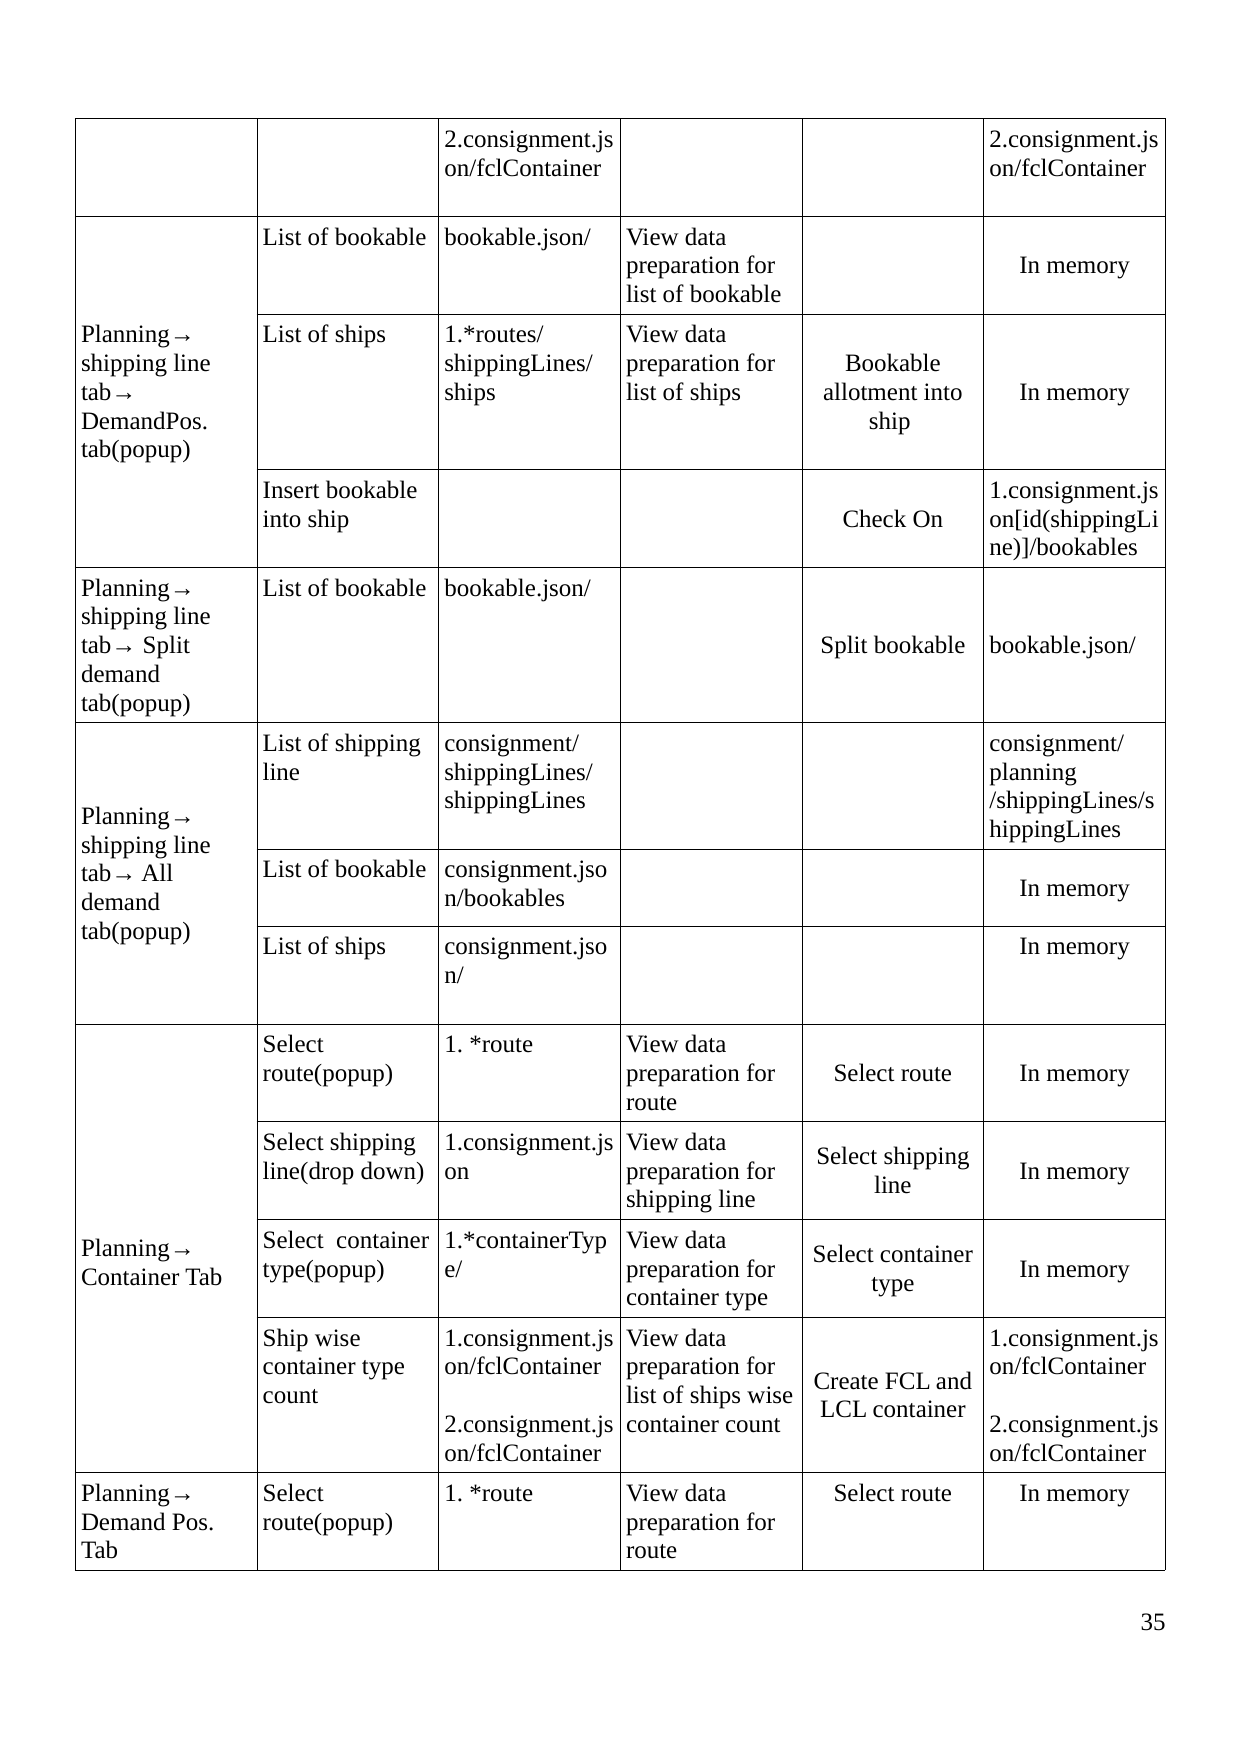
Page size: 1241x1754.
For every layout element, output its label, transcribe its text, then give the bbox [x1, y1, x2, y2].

table_cell consignment/planning /shippingLines/shippingLines [984, 723, 1165, 849]
table_cell [621, 568, 802, 722]
table_cell View data preparation for container type [621, 1220, 802, 1317]
table_cell In memory [984, 315, 1165, 469]
table_cell View data preparation for list of bookable [621, 217, 802, 314]
table_cell 1.consignment.json/fclContainer 2.consignment.json/fclContainer [439, 1318, 620, 1472]
table_cell List of bookable [258, 568, 438, 722]
table_cell Ship wise container type count [258, 1318, 438, 1472]
table_cell bookable.json/ [439, 568, 620, 722]
table_cell [439, 470, 620, 567]
table_cell Select container type [803, 1220, 983, 1317]
table_cell In memory [984, 1473, 1165, 1570]
table_cell [258, 119, 438, 216]
table_cell [621, 850, 802, 926]
table_cell Create FCL and LCL container [803, 1318, 983, 1472]
table_cell 2.consignment.json/fclContainer [439, 119, 620, 216]
table_cell View data preparation for route [621, 1473, 802, 1570]
table_cell [621, 927, 802, 1023]
table_cell 1.consignment.json/fclContainer 2.consignment.json/fclContainer [984, 1318, 1165, 1472]
table_cell Select container type(popup) [258, 1220, 438, 1317]
table_cell Select shipping line(drop down) [258, 1122, 438, 1219]
table_cell View data preparation for route [621, 1025, 802, 1121]
table_cell Bookable allotment into ship [803, 315, 983, 469]
table_cell [76, 119, 257, 216]
table_cell In memory [984, 927, 1165, 1023]
table_cell View data preparation for list of ships [621, 315, 802, 469]
table_cell [803, 850, 983, 926]
table_cell 1. *route [439, 1025, 620, 1121]
table_cell List of ships [258, 927, 438, 1023]
table_cell Select route(popup) [258, 1025, 438, 1121]
table_cell [621, 723, 802, 849]
table_cell consignment.json/ [439, 927, 620, 1023]
table_cell 2.consignment.json/fclContainer [984, 119, 1165, 216]
table_cell Select shipping line [803, 1122, 983, 1219]
table_cell In memory [984, 1025, 1165, 1121]
table_cell Insert bookable into ship [258, 470, 438, 567]
table_cell 1.*routes/shippingLines/ ships [439, 315, 620, 469]
table_cell Planning→ shipping line tab→ DemandPos. tab(popup) [76, 217, 257, 567]
table_cell bookable.json/ [984, 568, 1165, 722]
table_cell [621, 119, 802, 216]
table_cell Select route [803, 1473, 983, 1570]
table_cell consignment.json/bookables [439, 850, 620, 926]
table_cell bookable.json/ [439, 217, 620, 314]
table_cell In memory [984, 217, 1165, 314]
table_cell List of shipping line [258, 723, 438, 849]
table_cell In memory [984, 850, 1165, 926]
table_cell Planning→ shipping line tab→ Split demand tab(popup) [76, 568, 257, 722]
table_cell Check On [803, 470, 983, 567]
table_cell 1.consignment.json[id(shippingLine)]/bookables [984, 470, 1165, 567]
table_cell consignment/shippingLines/shippingLines [439, 723, 620, 849]
table_cell List of bookable [258, 850, 438, 926]
table_cell Planning→ shipping line tab→ All demand tab(popup) [76, 723, 257, 1023]
table_cell Select route(popup) [258, 1473, 438, 1570]
table_cell [803, 119, 983, 216]
table_cell In memory [984, 1122, 1165, 1219]
table_cell [621, 470, 802, 567]
table_cell List of ships [258, 315, 438, 469]
table_cell Planning→ Container Tab [76, 1025, 257, 1472]
table_cell Split bookable [803, 568, 983, 722]
table_cell Select route [803, 1025, 983, 1121]
table_cell View data preparation for shipping line [621, 1122, 802, 1219]
table_cell 1.consignment.json [439, 1122, 620, 1219]
table_cell 1.*containerType/ [439, 1220, 620, 1317]
table_cell [803, 217, 983, 314]
table_cell [803, 723, 983, 849]
table_cell [803, 927, 983, 1023]
table_cell View data preparation for list of ships wise container count [621, 1318, 802, 1472]
table_cell List of bookable [258, 217, 438, 314]
table_cell In memory [984, 1220, 1165, 1317]
table_cell Planning→ Demand Pos. Tab [76, 1473, 257, 1570]
table_cell 1. *route [439, 1473, 620, 1570]
